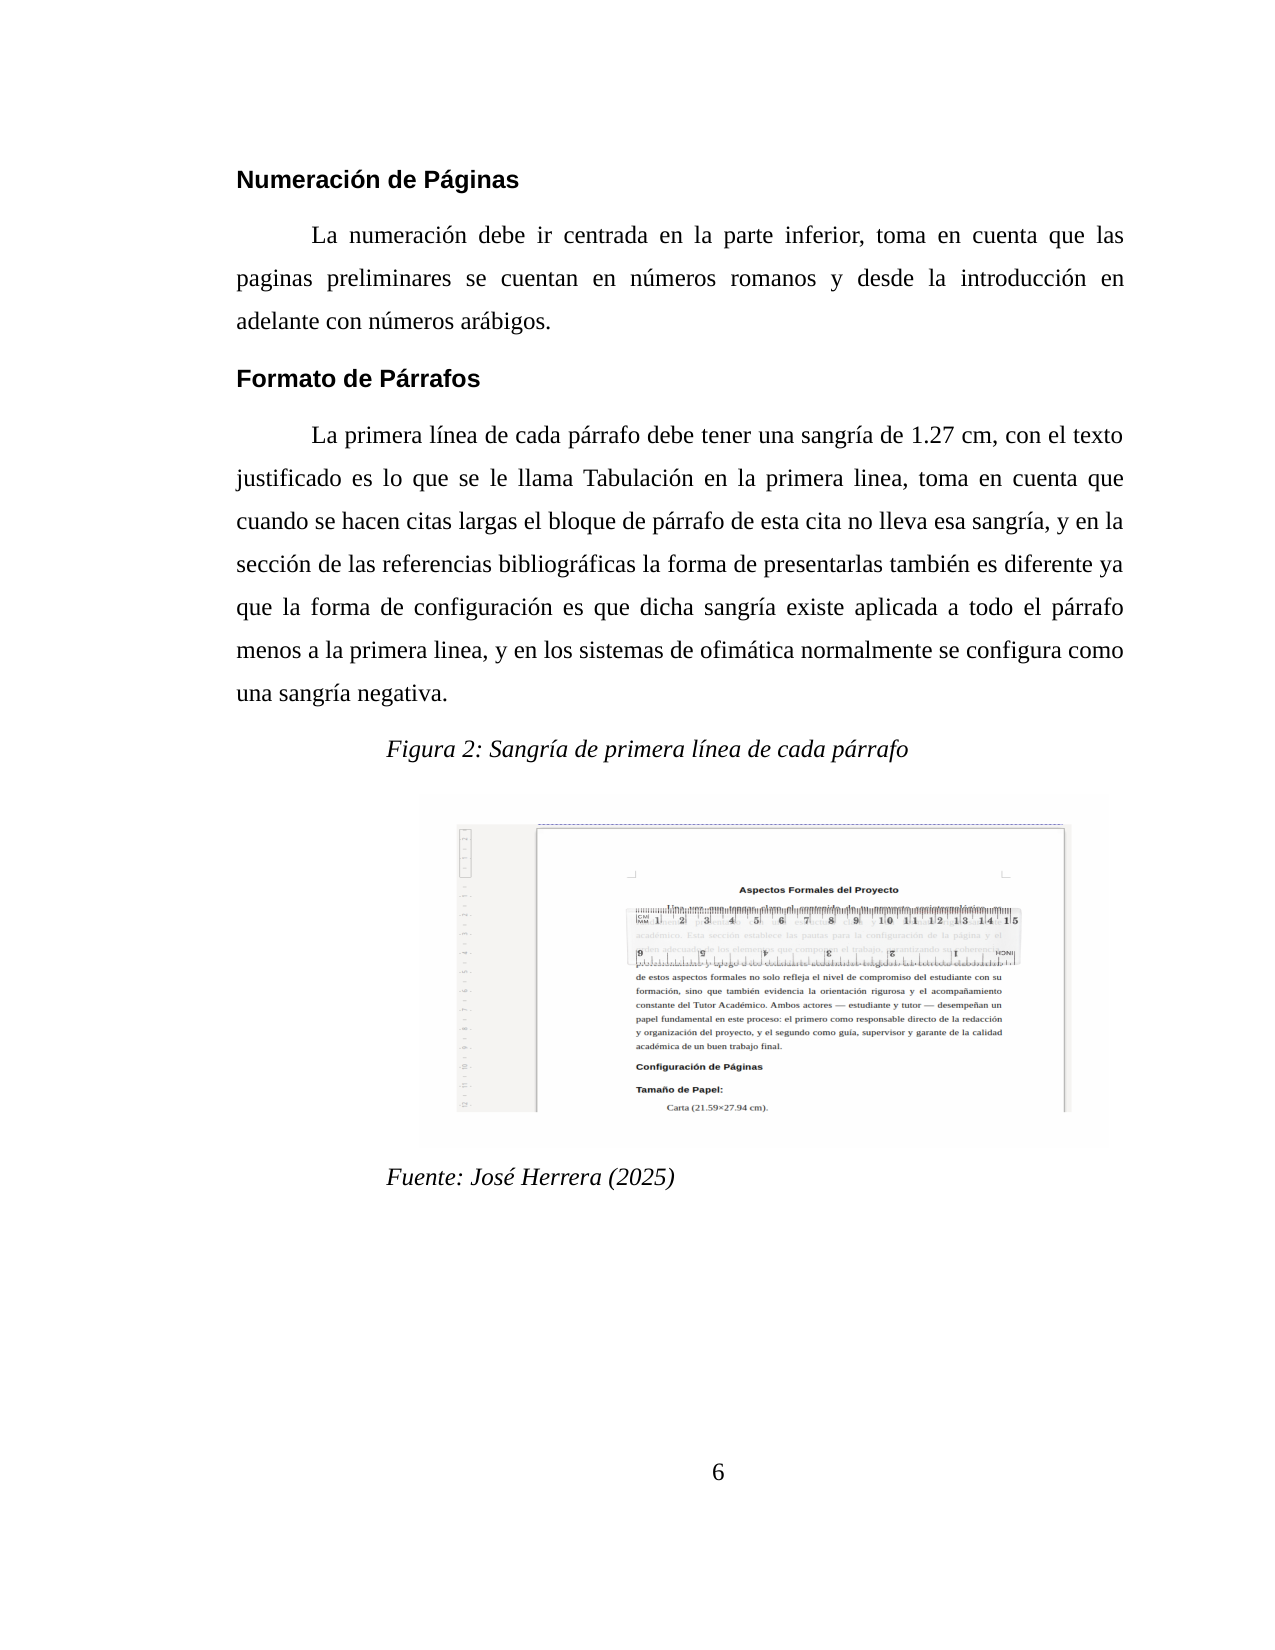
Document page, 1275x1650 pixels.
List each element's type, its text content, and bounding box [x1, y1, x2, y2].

picture [419, 794, 1109, 1148]
subtitle Numeración de Páginas [236, 164, 1125, 193]
subtitle Formato de Párrafos [236, 364, 1125, 393]
text Fuente: José Herrera (2025) [311, 1162, 1141, 1191]
text La numeración debe ir centrada en la parte inferior, toma en cuenta que las paginas preliminares se cuentan en números romanos y desde la introducción en adelante con números arábigos. [236, 220, 1125, 335]
text La primera línea de cada párrafo debe tener una sangría de 1.27 cm, con el texto justificado es lo que se le llama Tabulación en la primera linea, toma en cuenta que cuando se hacen citas largas el bloque de párrafo de esta cita no lleva esa sangría, y en la sección de las referencias bibliográficas la forma de presentarlas también es diferente ya que la forma de configuración es que dicha sangría existe aplicada a todo el párrafo menos a la primera linea, y en los sistemas de ofimática normalmente se configura como una sangría negativa. [236, 420, 1125, 707]
text Figura 2: Sangría de primera línea de cada párrafo [311, 734, 1141, 763]
